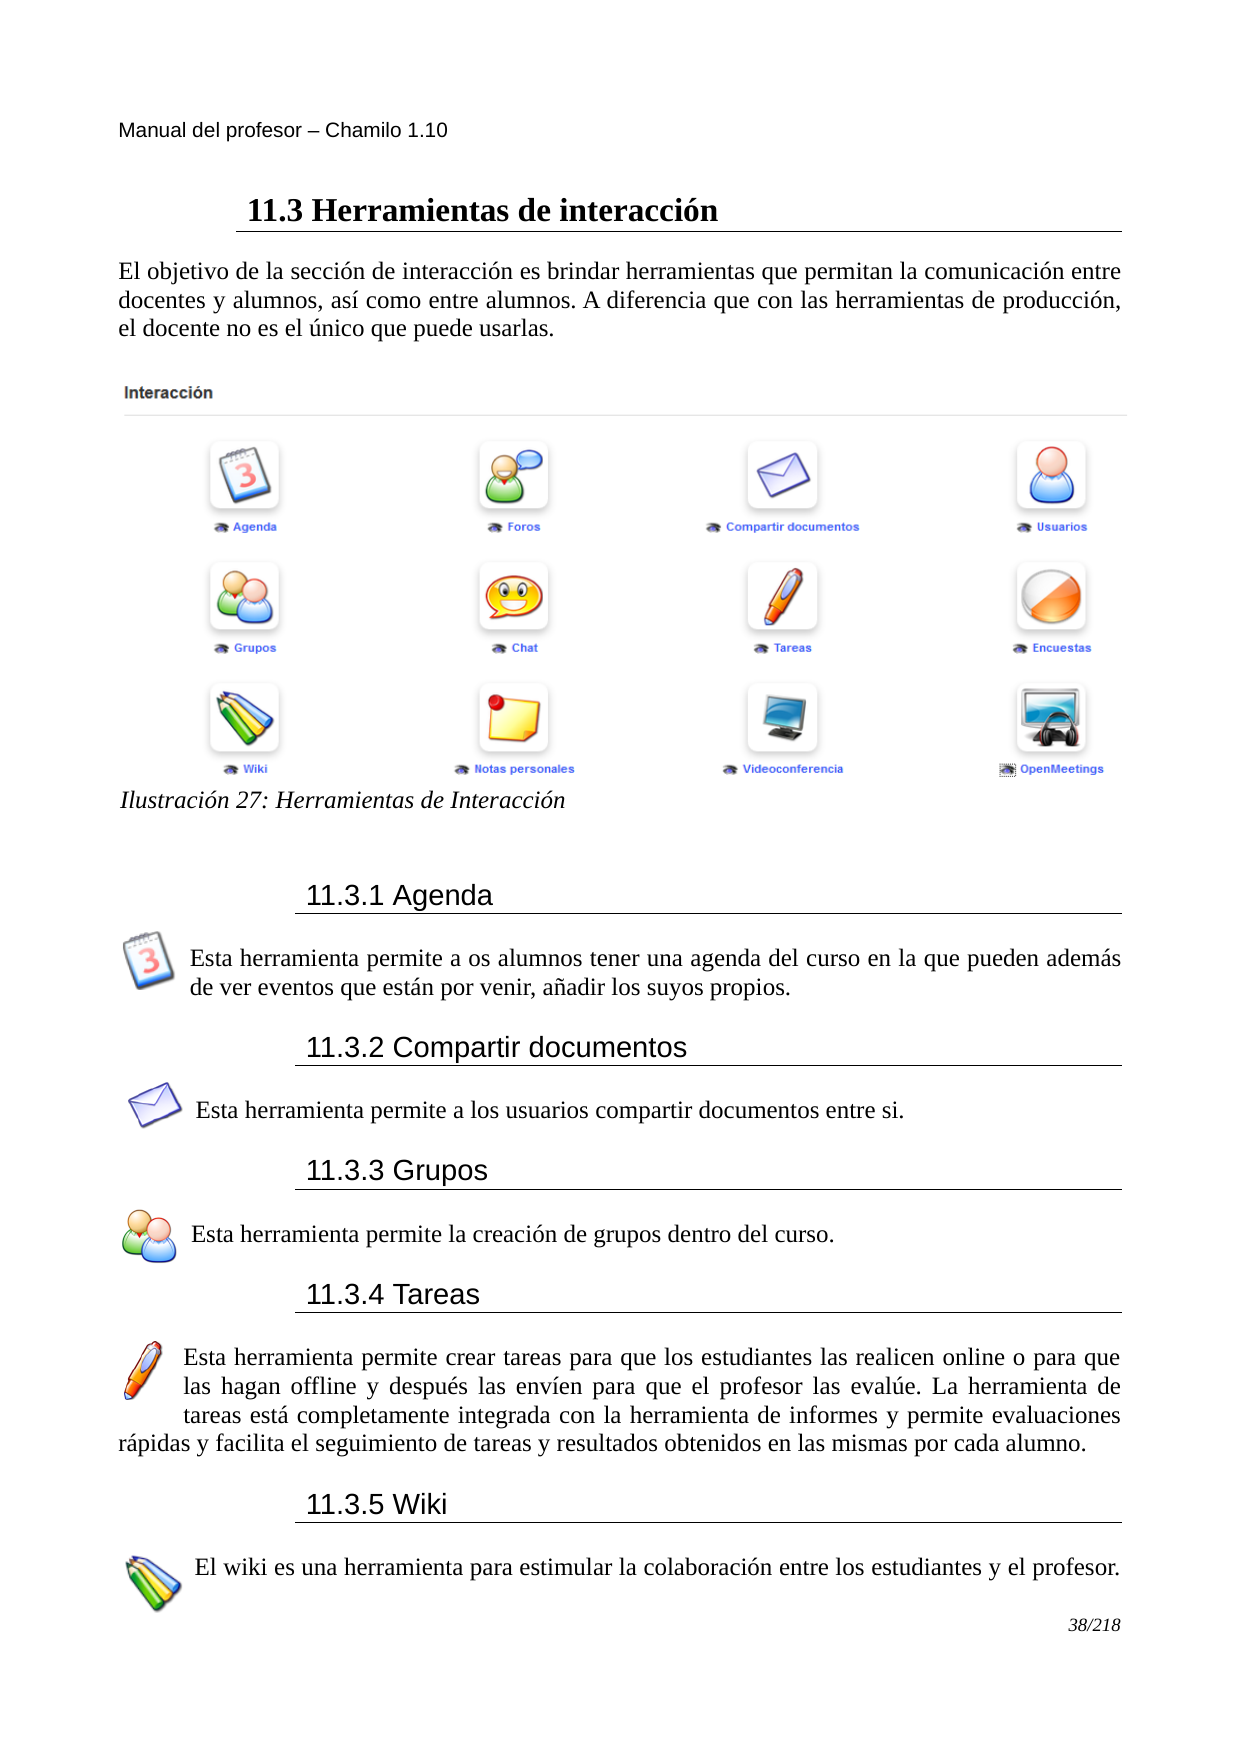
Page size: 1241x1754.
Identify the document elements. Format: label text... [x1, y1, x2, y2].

subtitle Herramientas de interacción [236, 190, 1122, 231]
text Esta herramienta permite la creación de grupos dentro del curso. [179, 1219, 1122, 1247]
subtitle Tareas [295, 1277, 1122, 1312]
text Ilustración 27: Herramientas de Interacción [120, 785, 1120, 814]
picture [123, 1553, 183, 1613]
subtitle Grupos [295, 1153, 1122, 1189]
picture [118, 930, 178, 990]
subtitle Wiki [295, 1487, 1122, 1522]
subtitle Agenda [295, 877, 1122, 913]
text Esta herramienta permite crear tareas para que los estudiantes las realicen online o para que las hagan offline y después las envíen para que el profesor las evalúe. La herramienta de tareas está completamente integrada con la herramienta de informes y permite evaluaciones rápidas y facilita el seguimiento de tareas y resultados obtenidos en las mismas por cada alumno. [118, 1342, 1122, 1457]
text Esta herramienta permite a os alumnos tener una agenda del curso en la que pueden además de ver eventos que están por venir, añadir los suyos propios. [118, 943, 1122, 1000]
text Esta herramienta permite a los usuarios compartir documentos entre si. [184, 1095, 1122, 1124]
text El objetivo de la sección de interacción es brindar herramientas que permitan la comunicación entre docentes y alumnos, así como entre alumnos. A diferencia que con las herramientas de producción, el docente no es el único que puede usarlas. [118, 256, 1122, 342]
subtitle Compartir documentos [295, 1030, 1122, 1065]
picture [124, 1074, 184, 1134]
picture [113, 372, 1128, 785]
picture [120, 1206, 179, 1266]
picture [112, 1340, 172, 1400]
text El wiki es una herramienta para estimular la colaboración entre los estudiantes y el profesor. [118, 1552, 1122, 1581]
